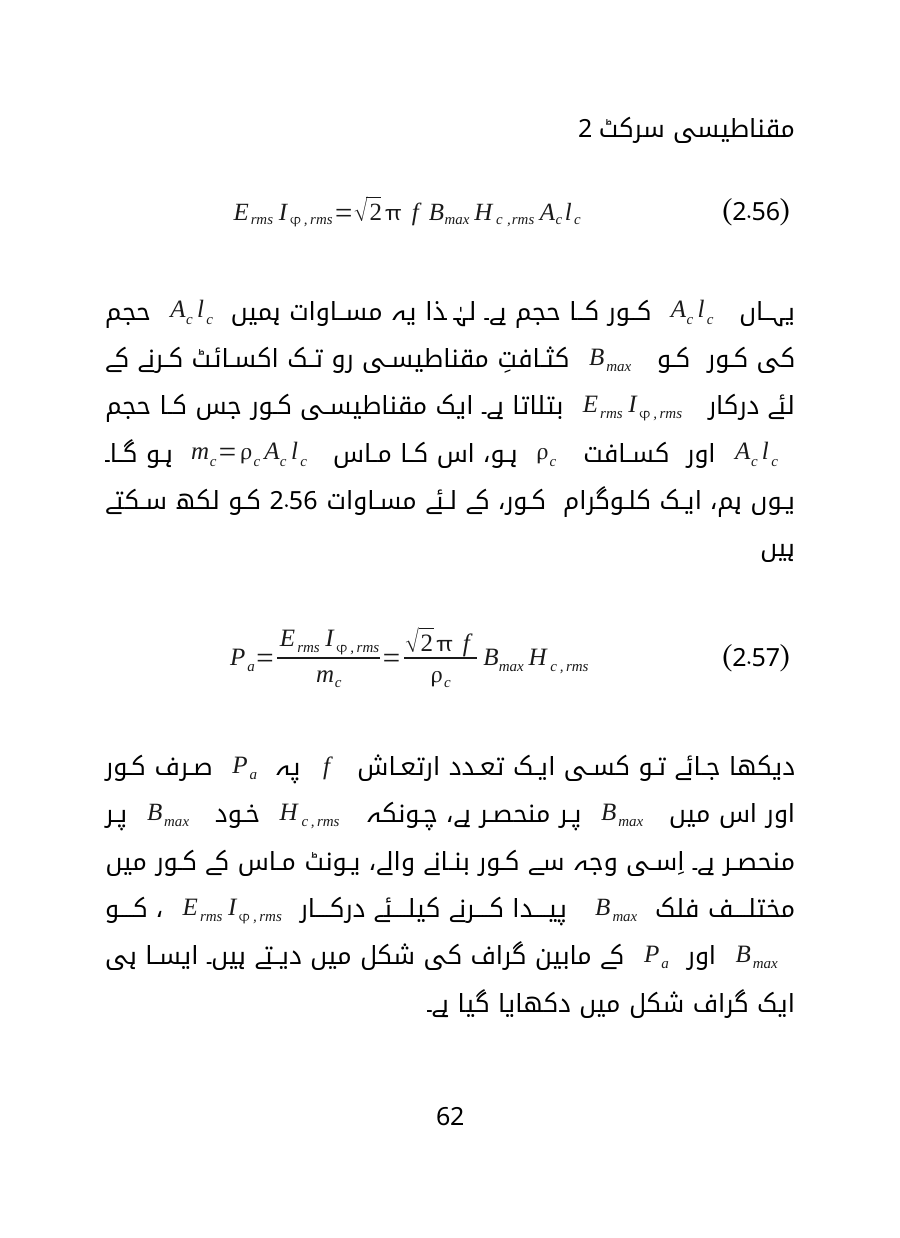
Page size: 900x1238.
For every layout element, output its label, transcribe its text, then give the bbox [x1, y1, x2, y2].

text یہاں کور کا حجم ہے۔ لہٰذا یہ مساوات ہمیںحجم کی کور کو کثافتِ مقناطیسی رو تک اکسائٹ کرنے کے لئے درکار بتلاتا ہے۔ ایک مقناطیسی کور جس کا حجم اور کسافت ہو، اس کا ماس ہو گا۔ یوں ہم، ایک کلوگرام کور، کے لئے مساوات 2.56 کو لکھ سکتے ہیں [105, 288, 795, 572]
table_header (2.56) [699, 183, 795, 254]
table_header (2.57) [703, 619, 795, 709]
table_header [105, 619, 703, 709]
table_header [105, 183, 699, 254]
text دیکھا جائے تو کسی ایک تعدد ارتعاش پہصرف کور اور اس میں پر منحصر ہے، چونکہ خود پر منحصر ہے۔ اِسی وجہ سے کور بنانے والے، یونٹ ماس کے کور میں مختلف فلک پیدا کرنے کیلئے درکار، کو اورکے مابین گراف کی شکل میں دیتے ہیں۔ ایسا ہی ایک گراف شکل میں دکھایا گیا ہے۔ [105, 743, 795, 1027]
